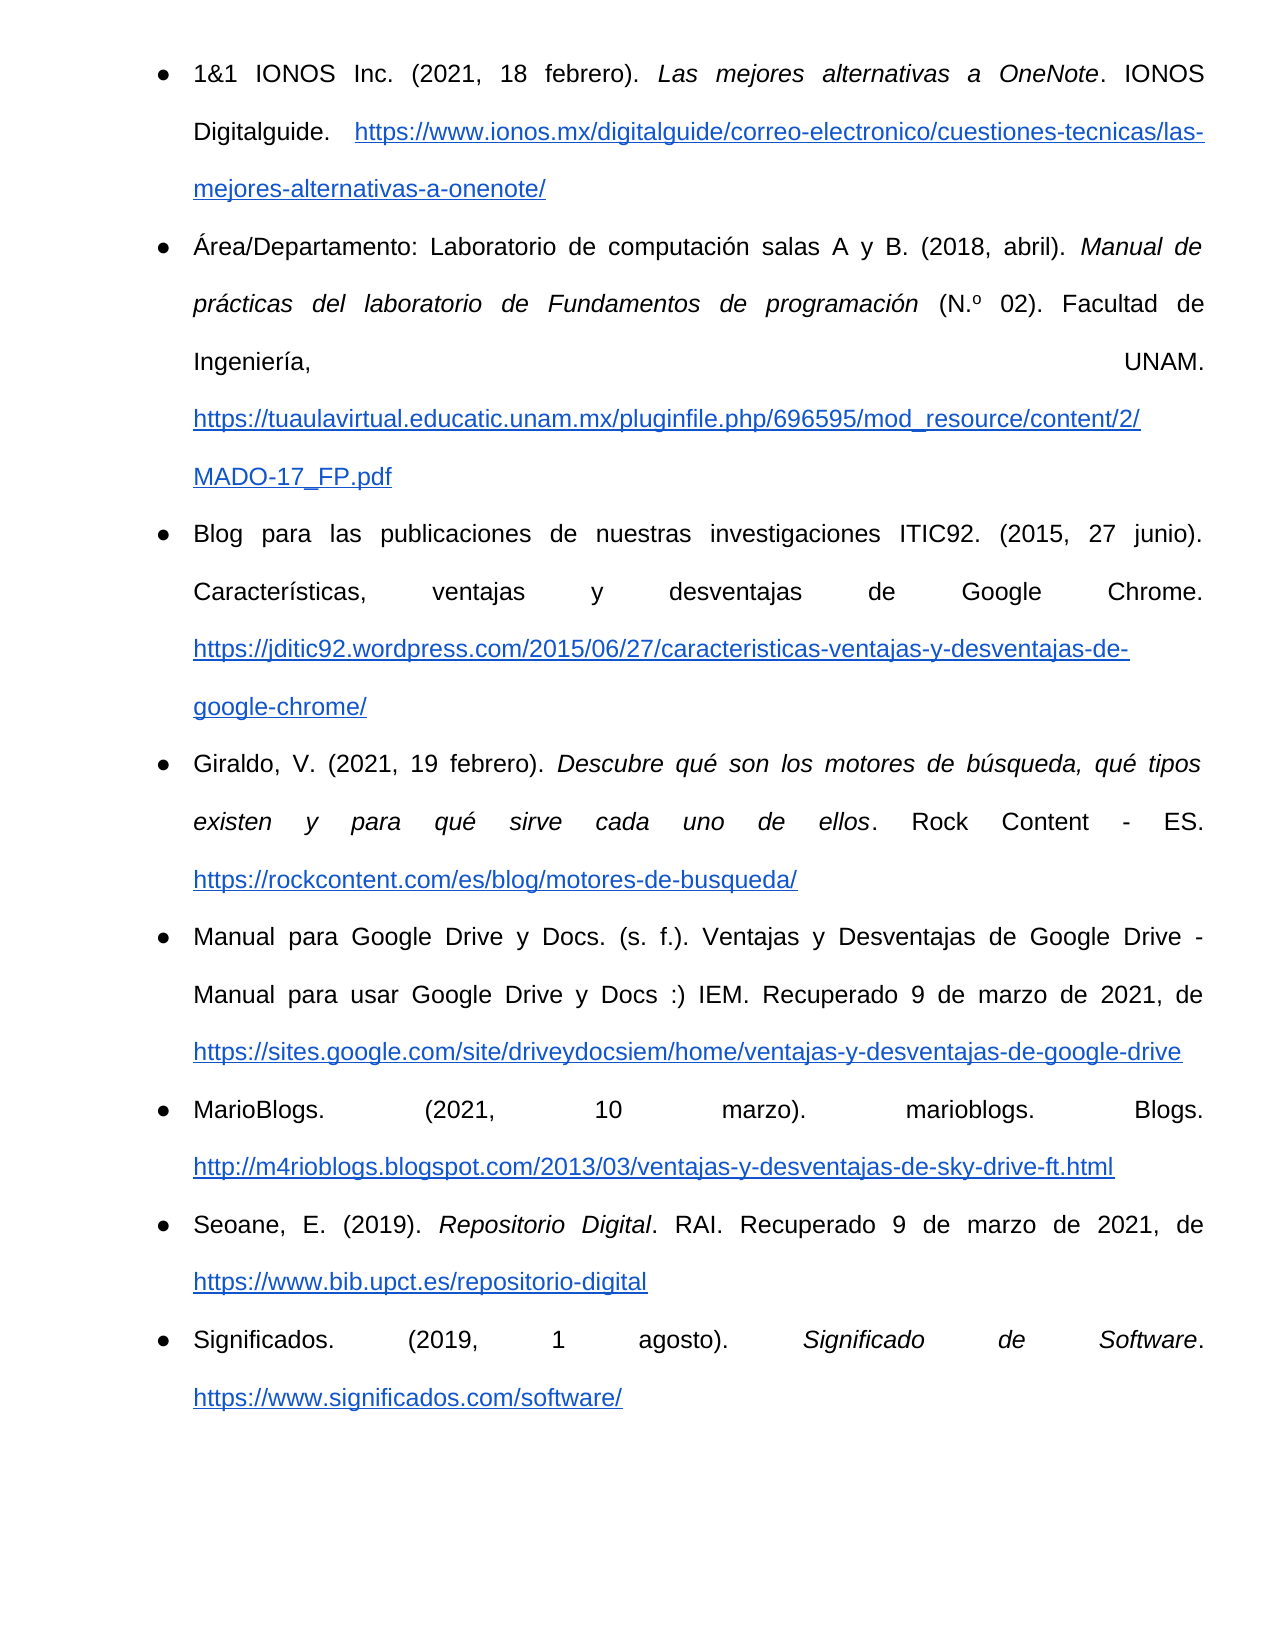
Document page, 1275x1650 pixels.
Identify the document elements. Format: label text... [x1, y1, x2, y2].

list Manual para Google Drive y Docs. (s. f.). Ventajas y Desventajas de Google Drive - Manual para usar Google Drive y Docs :) IEM. Recuperado 9 de marzo de 2021, de https://sites.google.com/site/driveydocsiem/home/ventajas-y-desventajas-de-google-drive [156, 922, 1205, 1066]
list MarioBlogs. (2021, 10 marzo). marioblogs. Blogs. http://m4rioblogs.blogspot.com/2013/03/ventajas-y-desventajas-de-sky-drive-ft.html [156, 1095, 1205, 1181]
list Blog para las publicaciones de nuestras investigaciones ITIC92. (2015, 27 junio). Características, ventajas y desventajas de Google Chrome. https://jditic92.wordpress.com/2015/06/27/caracteristicas-ventajas-y-desventajas-de-google-chrome/ [156, 519, 1205, 721]
list Significados. (2019, 1 agosto). Significado de Software. https://www.significados.com/software/ [156, 1325, 1205, 1411]
list Giraldo, V. (2021, 19 febrero). Descubre qué son los motores de búsqueda, qué tipos existen y para qué sirve cada uno de ellos. Rock Content - ES. https://rockcontent.com/es/blog/motores-de-busqueda/ [156, 749, 1205, 893]
list Área/Departamento: Laboratorio de computación salas A y B. (2018, abril). Manual de prácticas del laboratorio de Fundamentos de programación (N.o 02). Facultad de Ingeniería, UNAM. https://tuaulavirtual.educatic.unam.mx/pluginfile.php/696595/mod_resource/content/2/MADO-17_FP.pdf [156, 232, 1205, 491]
list 1&1 IONOS Inc. (2021, 18 febrero). Las mejores alternativas a OneNote. IONOS Digitalguide. https://www.ionos.mx/digitalguide/correo-electronico/cuestiones-tecnicas/las-mejores-alternativas-a-onenote/ [156, 59, 1205, 203]
list Seoane, E. (2019). Repositorio Digital. RAI. Recuperado 9 de marzo de 2021, de https://www.bib.upct.es/repositorio-digital [156, 1210, 1205, 1296]
